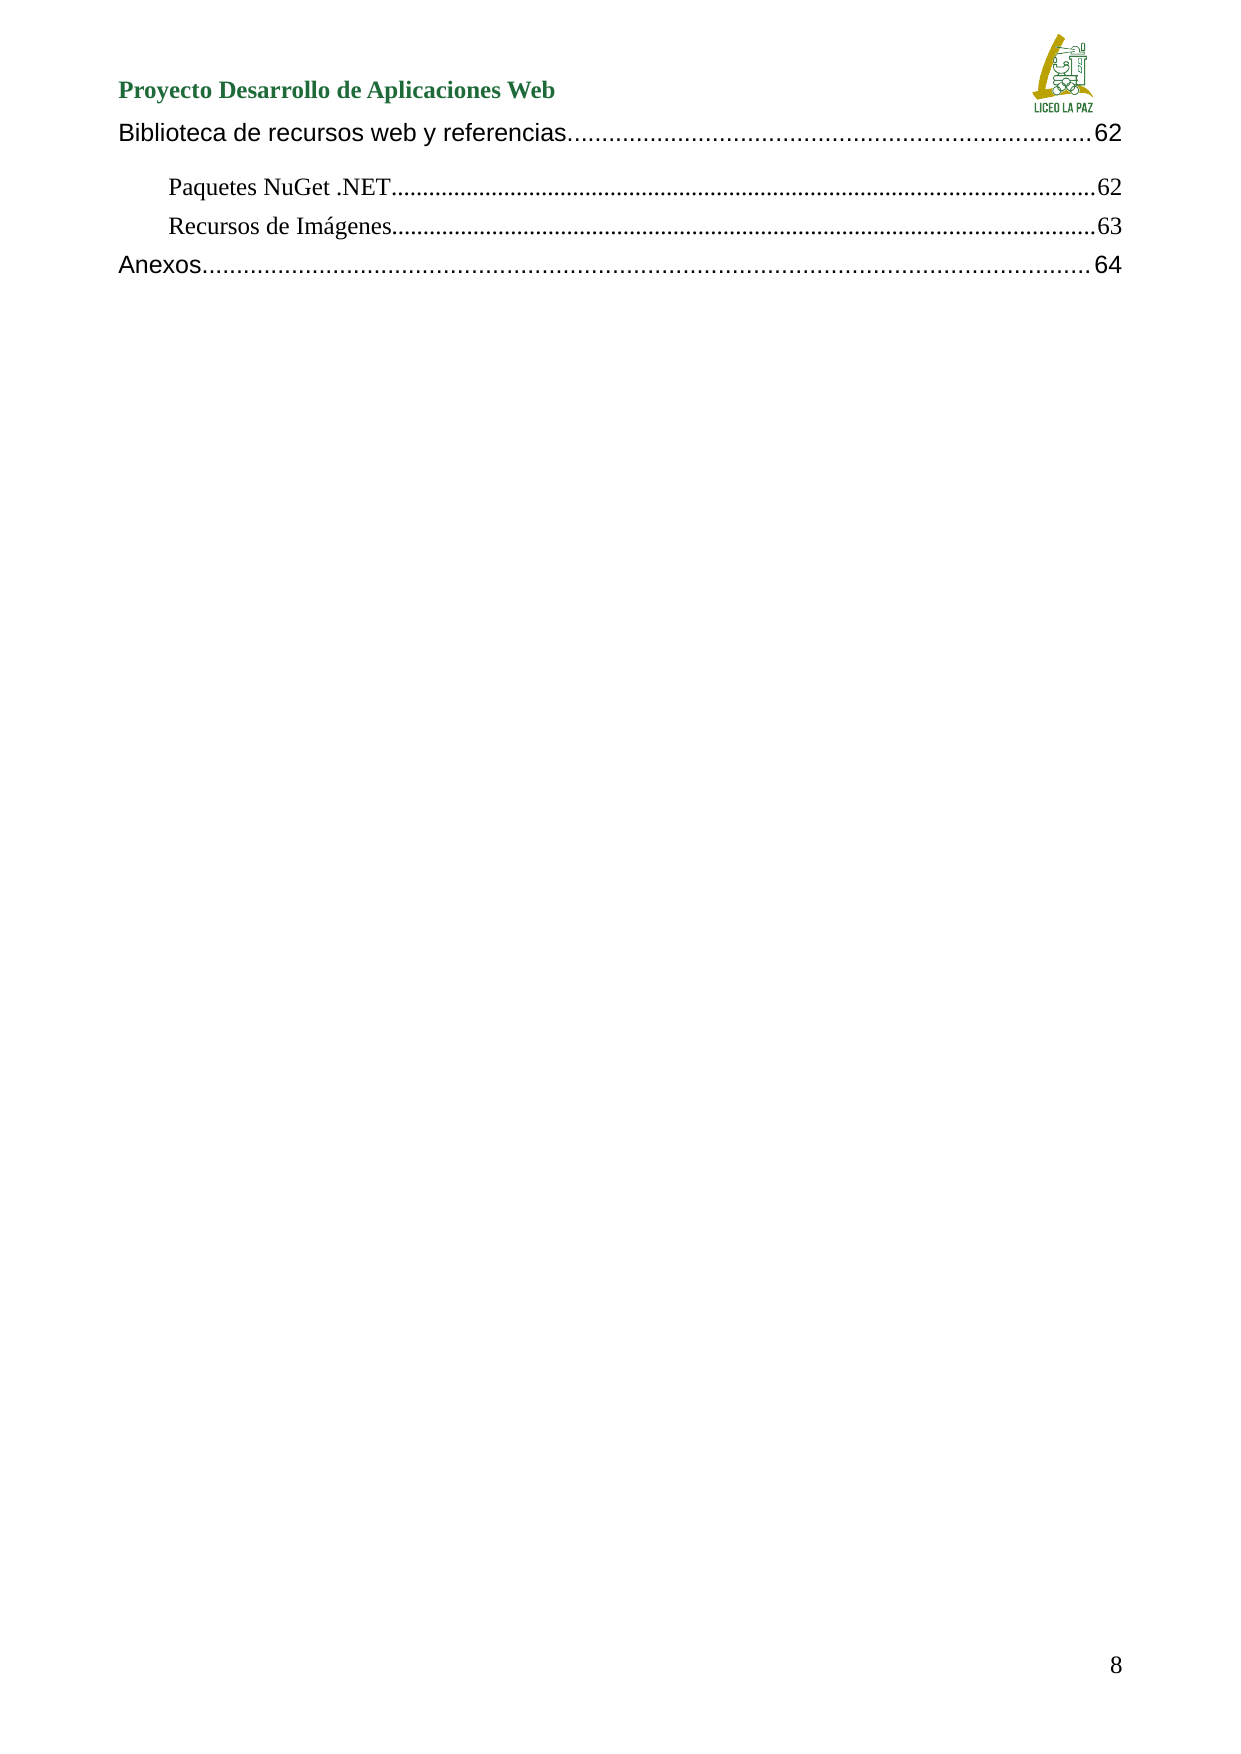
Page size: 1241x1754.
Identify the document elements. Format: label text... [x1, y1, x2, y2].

text Recursos de Imágenes 63 [168, 211, 1122, 239]
text Anexos. 64 [118, 250, 1122, 279]
text Paquetes NuGet .NET 62 [168, 172, 1122, 200]
picture [1025, 26, 1100, 118]
text Biblioteca de recursos web y referencias. 62 [118, 118, 1122, 147]
